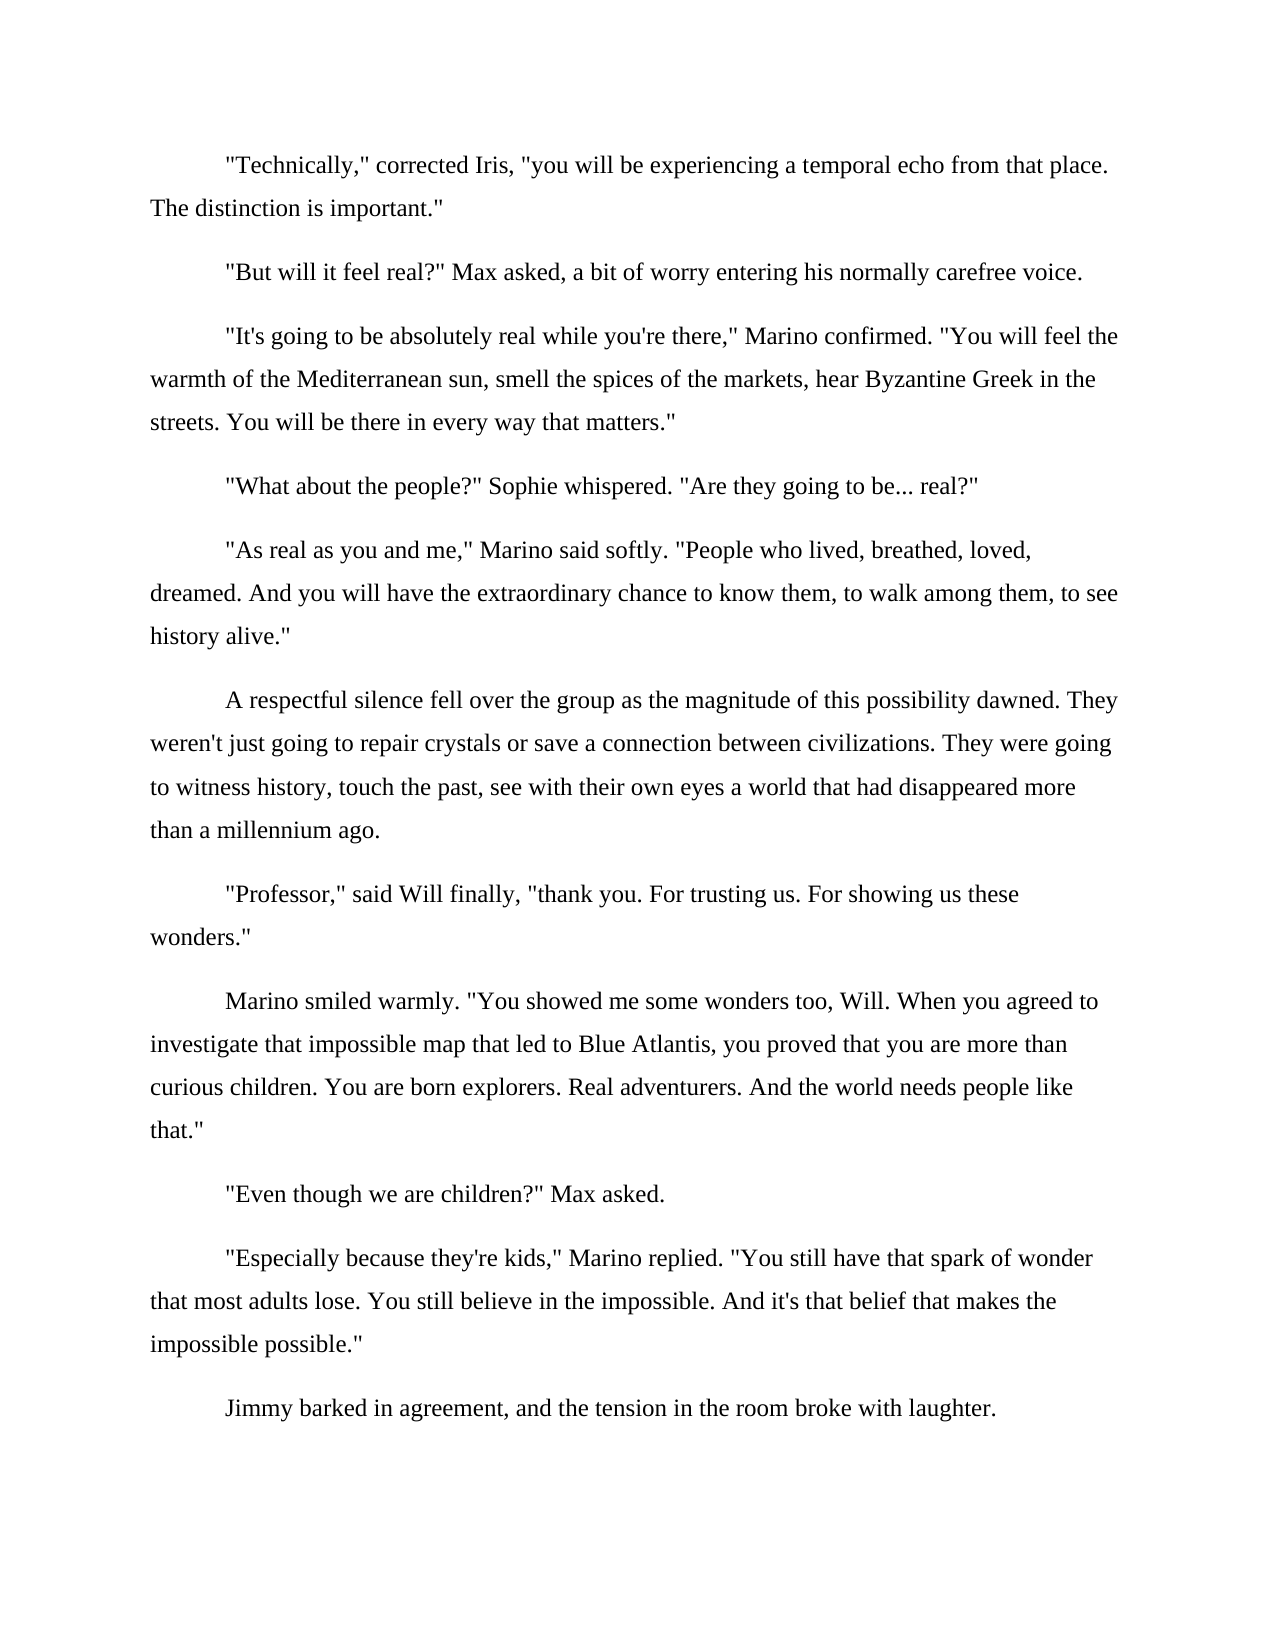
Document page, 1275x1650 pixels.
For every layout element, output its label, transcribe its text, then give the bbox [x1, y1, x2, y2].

text "Technically," corrected Iris, "you will be experiencing a temporal echo from that place. The distinction is important." [150, 150, 1125, 222]
text "What about the people?" Sophie whispered. "Are they going to be... real?" [150, 471, 1125, 500]
text "It's going to be absolutely real while you're there," Marino confirmed. "You will feel the warmth of the Mediterranean sun, smell the spices of the markets, hear Byzantine Greek in the streets. You will be there in every way that matters." [150, 321, 1125, 436]
text Marino smiled warmly. "You showed me some wonders too, Will. When you agreed to investigate that impossible map that led to Blue Atlantis, you proved that you are more than curious children. You are born explorers. Real adventurers. And the world needs people like that." [150, 986, 1125, 1144]
text Jimmy barked in agreement, and the tension in the room broke with laughter. [150, 1393, 1125, 1422]
text "Even though we are children?" Max asked. [150, 1179, 1125, 1208]
text "But will it feel real?" Max asked, a bit of worry entering his normally carefree voice. [150, 257, 1125, 286]
text "Professor," said Will finally, "thank you. For trusting us. For showing us these wonders." [150, 879, 1125, 951]
text "As real as you and me," Marino said softly. "People who lived, breathed, loved, dreamed. And you will have the extraordinary chance to know them, to walk among them, to see history alive." [150, 535, 1125, 650]
text A respectful silence fell over the group as the magnitude of this possibility dawned. They weren't just going to repair crystals or save a connection between civilizations. They were going to witness history, touch the past, see with their own eyes a world that had disappeared more than a millennium ago. [150, 685, 1125, 843]
text "Especially because they're kids," Marino replied. "You still have that spark of wonder that most adults lose. You still believe in the impossible. And it's that belief that makes the impossible possible." [150, 1243, 1125, 1358]
